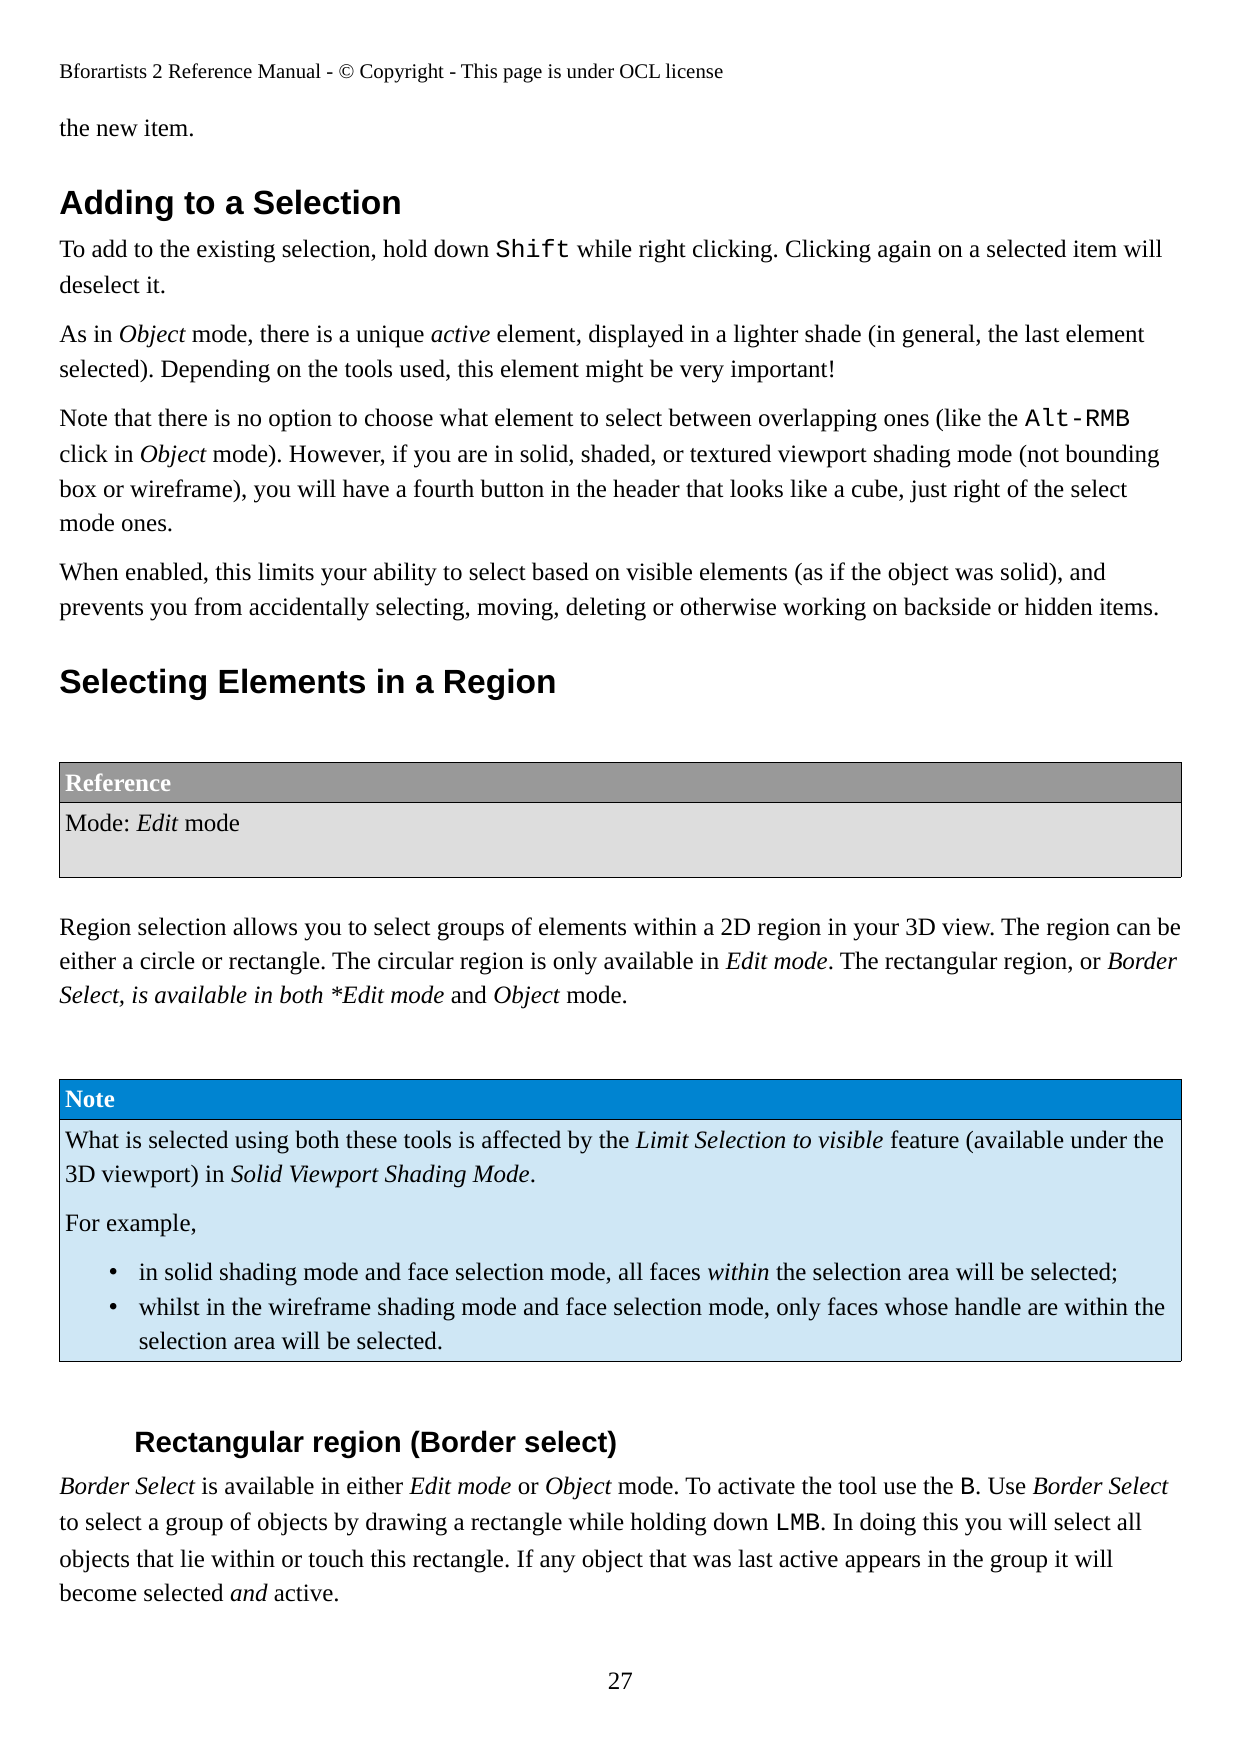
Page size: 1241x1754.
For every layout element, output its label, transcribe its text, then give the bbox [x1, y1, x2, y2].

text Region selection allows you to select groups of elements within a 2D region in your 3D view. The region can be either a circle or rectangle. The circular region is only available in Edit mode. The rectangular region, or Border Select, is available in both *Edit mode and Object mode. [59, 912, 1181, 1009]
text Note that there is no option to choose what element to select between overlapping ones (like the Alt-RMB click in Object mode). However, if you are in solid, shaded, or textured viewport shading mode (not bounding box or wireframe), you will have a fourth button in the header that looks like a cube, just right of the select mode ones. [59, 403, 1181, 537]
text the new item. [59, 113, 1181, 141]
table_header Reference [60, 763, 1181, 802]
text To add to the existing selection, hold down Shift while right clicking. Clicking again on a selected item will deselect it. [59, 234, 1181, 299]
table_cell What is selected using both these tools is affected by the Limit Selection to visible feature (available under the 3D viewport) in Solid Viewport Shading Mode. For example, in solid shading mode and face selection mode, all faces within the selection area will be selected; whilst in the wireframe shading mode and face selection mode, only faces whose handle are within the selection area will be selected. [60, 1120, 1181, 1361]
table_cell Mode: Edit mode [60, 803, 1181, 877]
text When enabled, this limits your ability to select based on visible elements (as if the object was solid), and prevents you from accidentally selecting, moving, deleting or otherwise working on backside or hidden items. [59, 557, 1181, 621]
text As in Object mode, there is a unique active element, displayed in a lighter shade (in general, the last element selected). Depending on the tools used, this element might be very important! [59, 319, 1181, 382]
subtitle Adding to a Selection [59, 182, 1181, 221]
table_header Note [60, 1080, 1181, 1119]
text Border Select is available in either Edit mode or Object mode. To activate the tool use the B. Use Border Select to select a group of objects by drawing a rectangle while holding down LMB. In doing this you will select all objects that lie within or touch this rectangle. If any object that was last active appears in the group it will become selected and active. [59, 1471, 1181, 1607]
subtitle Rectangular region (Border select) [59, 1425, 1181, 1458]
subtitle Selecting Elements in a Region [59, 662, 1181, 700]
